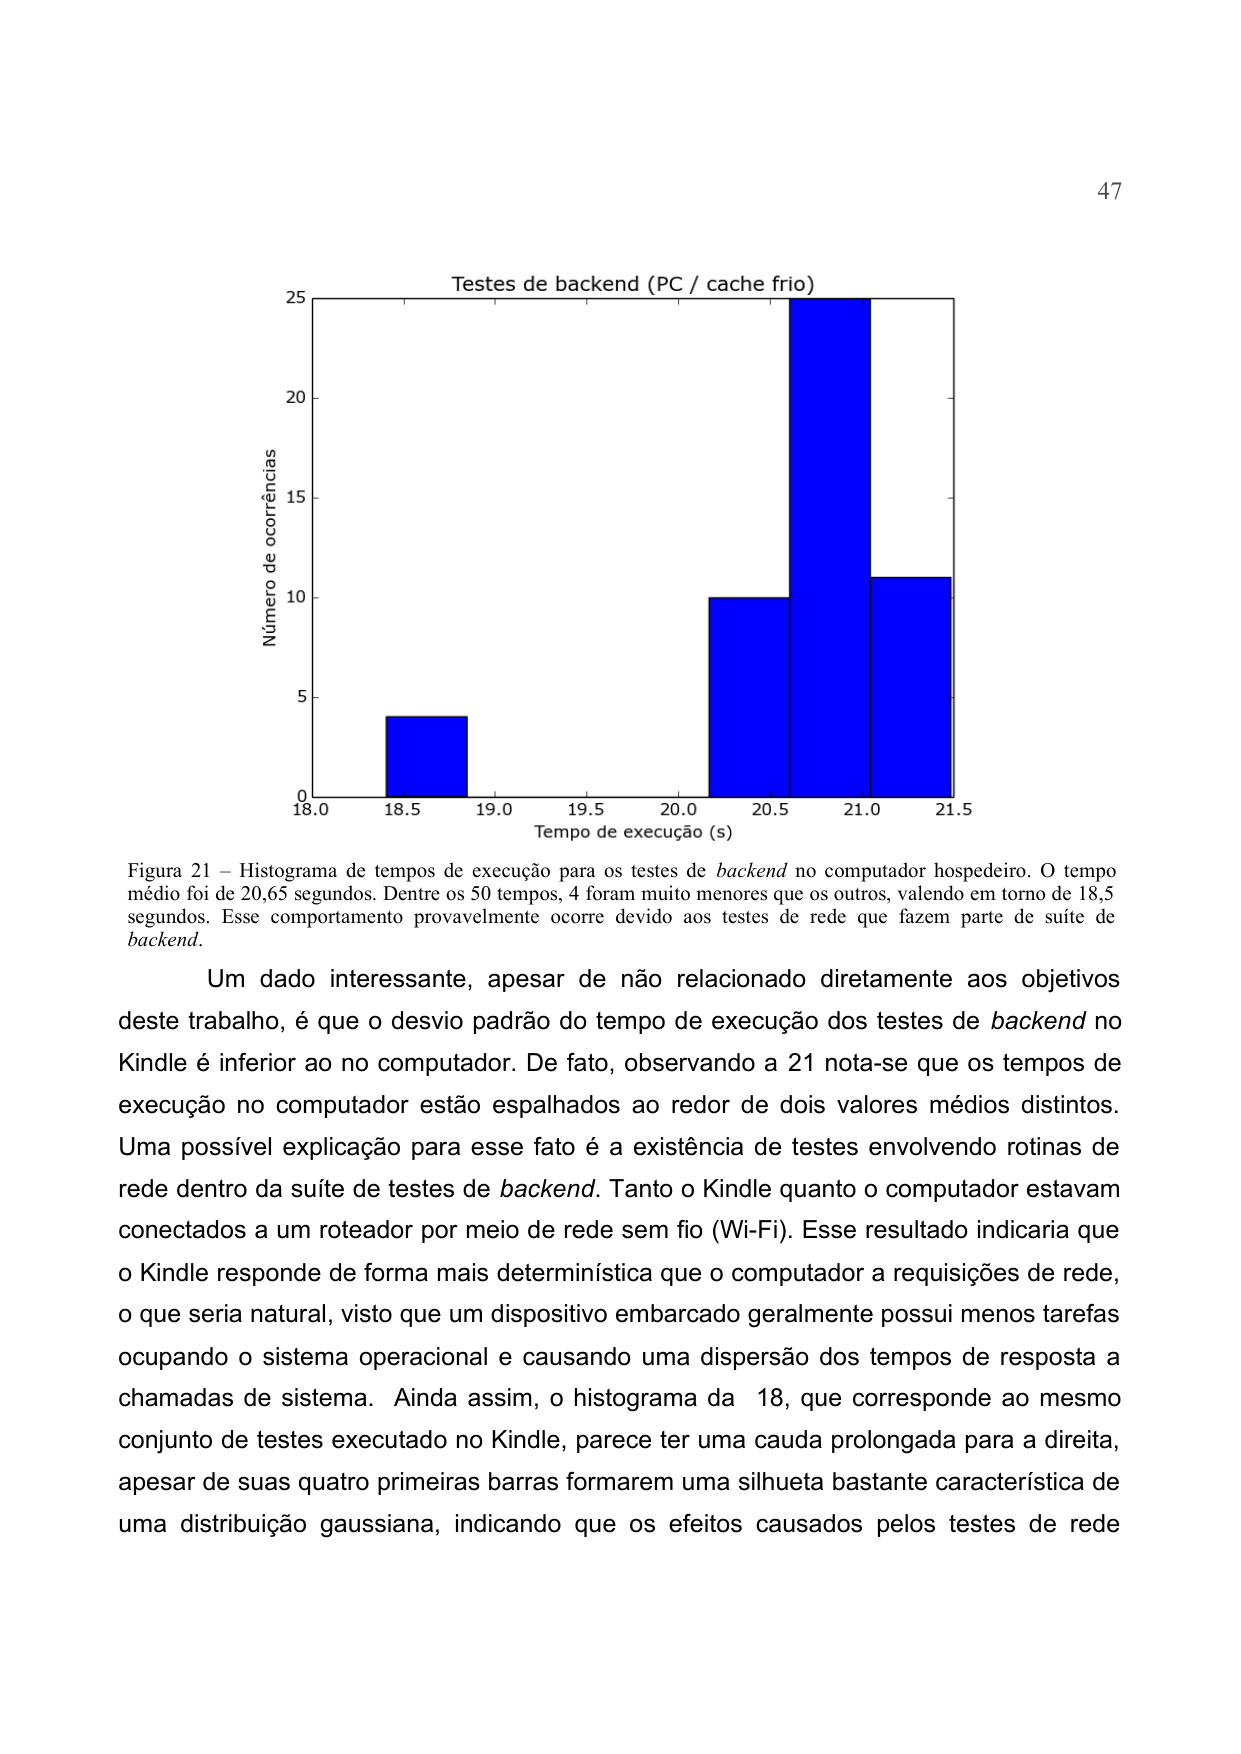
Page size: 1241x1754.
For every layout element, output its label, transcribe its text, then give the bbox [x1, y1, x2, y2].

text Um dado interessante, apesar de não relacionado diretamente aos objetivos deste trabalho, é que o desvio padrão do tempo de execução dos testes de backend no Kindle é inferior ao no computador. De fato, observando a Figura 21 nota-se que os tempos de execução no computador estão espalhados ao redor de dois valores médios distintos. Uma possível explicação para esse fato é a existência de testes envolvendo rotinas de rede dentro da suíte de testes de backend. Tanto o Kindle quanto o computador estavam conectados a um roteador por meio de rede sem fio (Wi-Fi). Esse resultado indicaria que o Kindle responde de forma mais determinística que o computador a requisições de rede, o que seria natural, visto que um dispositivo embarcado geralmente possui menos tarefas ocupando o sistema operacional e causando uma dispersão dos tempos de resposta a chamadas de sistema. Ainda assim, o histograma da Figura 18, que corresponde ao mesmo conjunto de testes executado no Kindle, parece ter uma cauda prolongada para a direita, apesar de suas quatro primeiras barras formarem uma silhueta bastante característica de uma distribuição gaussiana, indicando que os efeitos causados pelos testes de rede também devem estar presentes no Kindle, apenas em menor proporção. [118, 236, 1122, 1538]
text Figura 21 – Histograma de tempos de execução para os testes de backend no computador hospedeiro. O tempo médio foi de 20,65 segundos. Dentre os 50 tempos, 4 foram muito menores que os outros, valendo em torno de 18,5 segundos. Esse comportamento provavelmente ocorre devido aos testes de rede que fazem parte de suíte de backend. [127, 249, 1117, 951]
picture [208, 236, 1036, 859]
